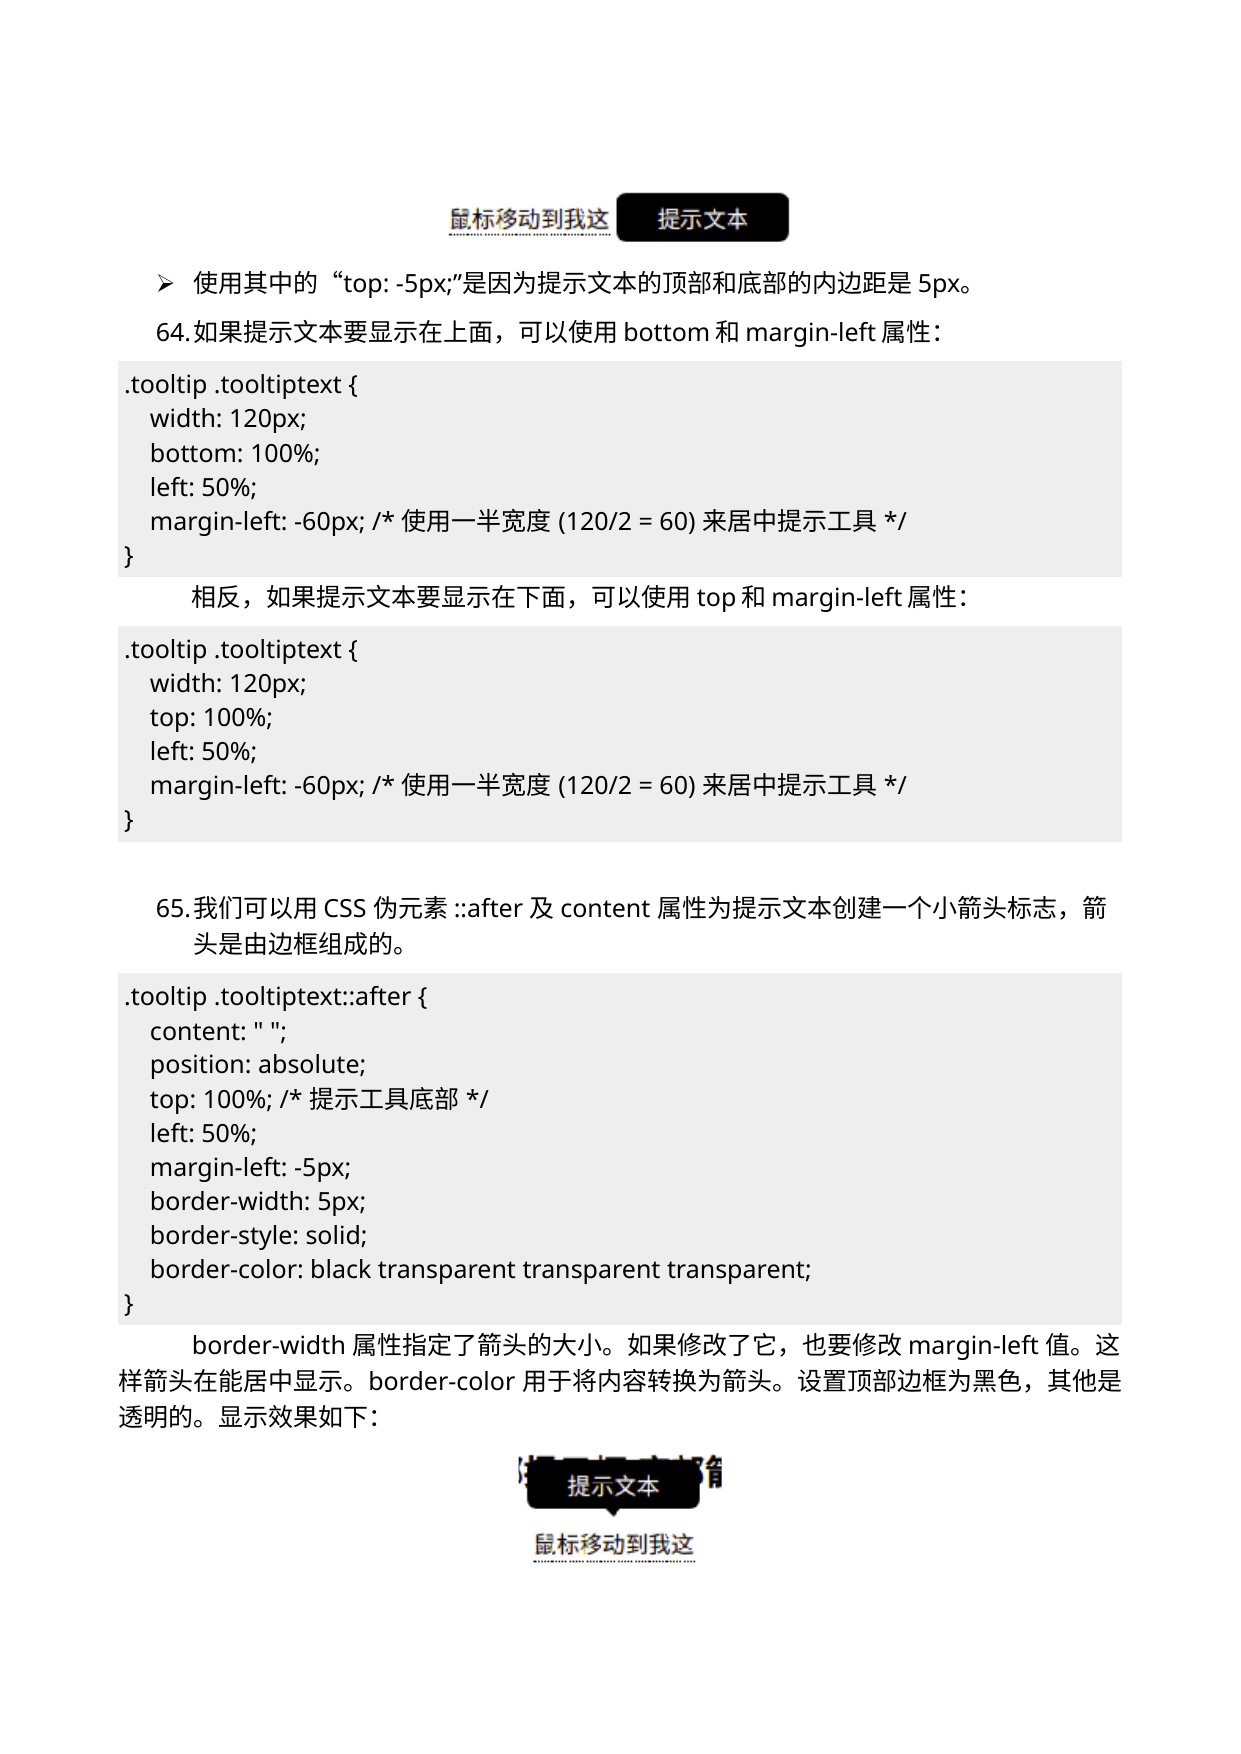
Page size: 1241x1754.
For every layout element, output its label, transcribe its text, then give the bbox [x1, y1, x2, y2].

picture [421, 176, 819, 264]
text border-width 属性指定了箭头的大小。如果修改了它，也要修改 margin-left 值。这样箭头在能居中显示。border-color 用于将内容转换为箭头。设置顶部边框为黑色，其他是透明的。显示效果如下： [118, 1325, 1122, 1434]
table_header .tooltip .tooltiptext::after { content: " "; position: absolute; top: 100%; /* 提示工具底部 */ left: 50%; margin-left: -5px; border-width: 5px; border-style: solid; border-color: black transparent transparent transparent; } [118, 973, 1122, 1325]
text 相反，如果提示文本要显示在下面，可以使用top和margin-left属性： [118, 577, 1122, 613]
picture [518, 1446, 722, 1572]
table_header .tooltip .tooltiptext { width: 120px; bottom: 100%; left: 50%; margin-left: -60px; /* 使用一半宽度 (120/2 = 60) 来居中提示工具 */ } [118, 361, 1122, 577]
list 我们可以用CSS 伪元素 ::after 及 content 属性为提示文本创建一个小箭头标志，箭头是由边框组成的。 [156, 888, 1122, 961]
table_header .tooltip .tooltiptext { width: 120px; top: 100%; left: 50%; margin-left: -60px; /* 使用一半宽度 (120/2 = 60) 来居中提示工具 */ } [118, 626, 1122, 842]
list 如果提示文本要显示在上面，可以使用bottom和margin-left属性： [156, 313, 1122, 349]
list 使用其中的“top: -5px;”是因为提示文本的顶部和底部的内边距是 5px。 [156, 176, 1122, 300]
